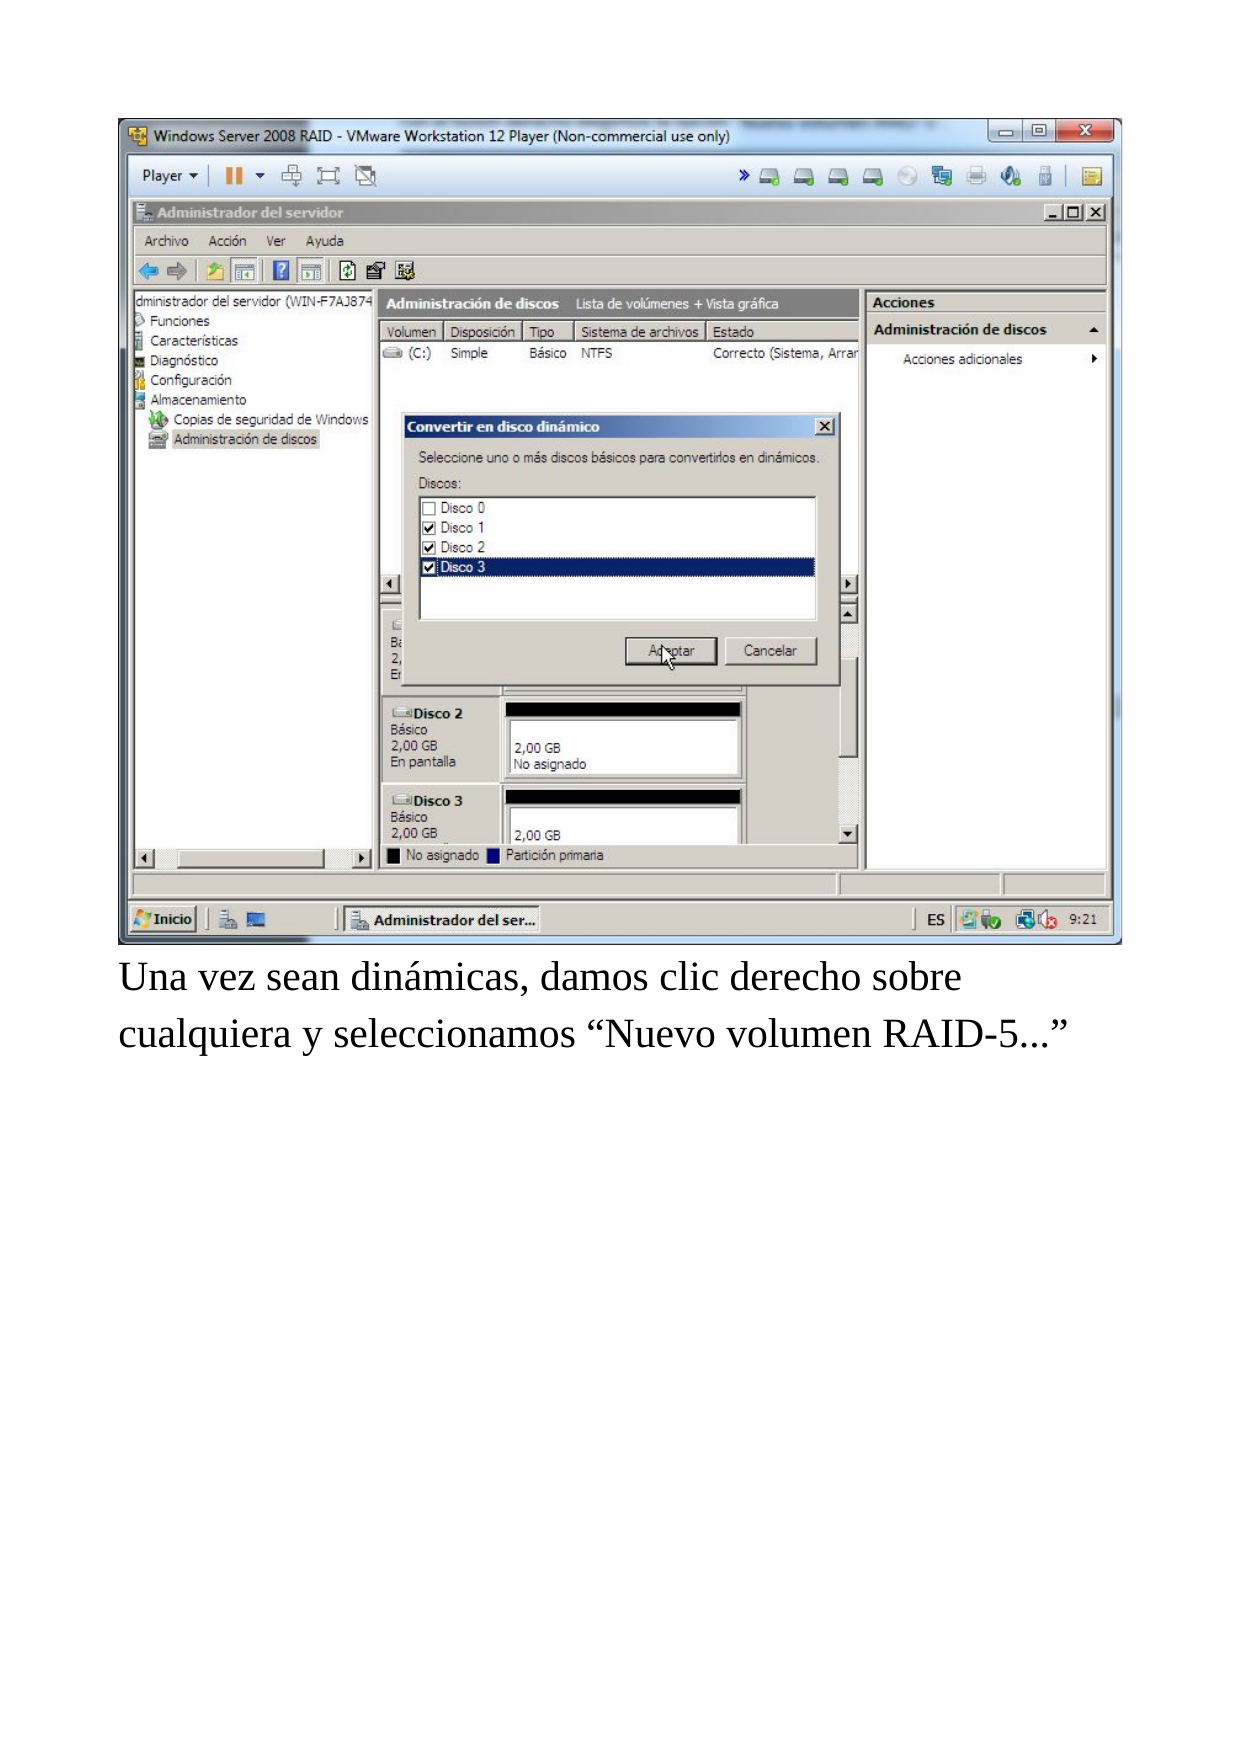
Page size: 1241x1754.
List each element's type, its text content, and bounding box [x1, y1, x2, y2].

text Una vez sean dinámicas, damos clic derecho sobre cualquiera y seleccionamos “Nuevo volumen RAID-5...” [118, 951, 1122, 1057]
picture [118, 118, 1123, 945]
